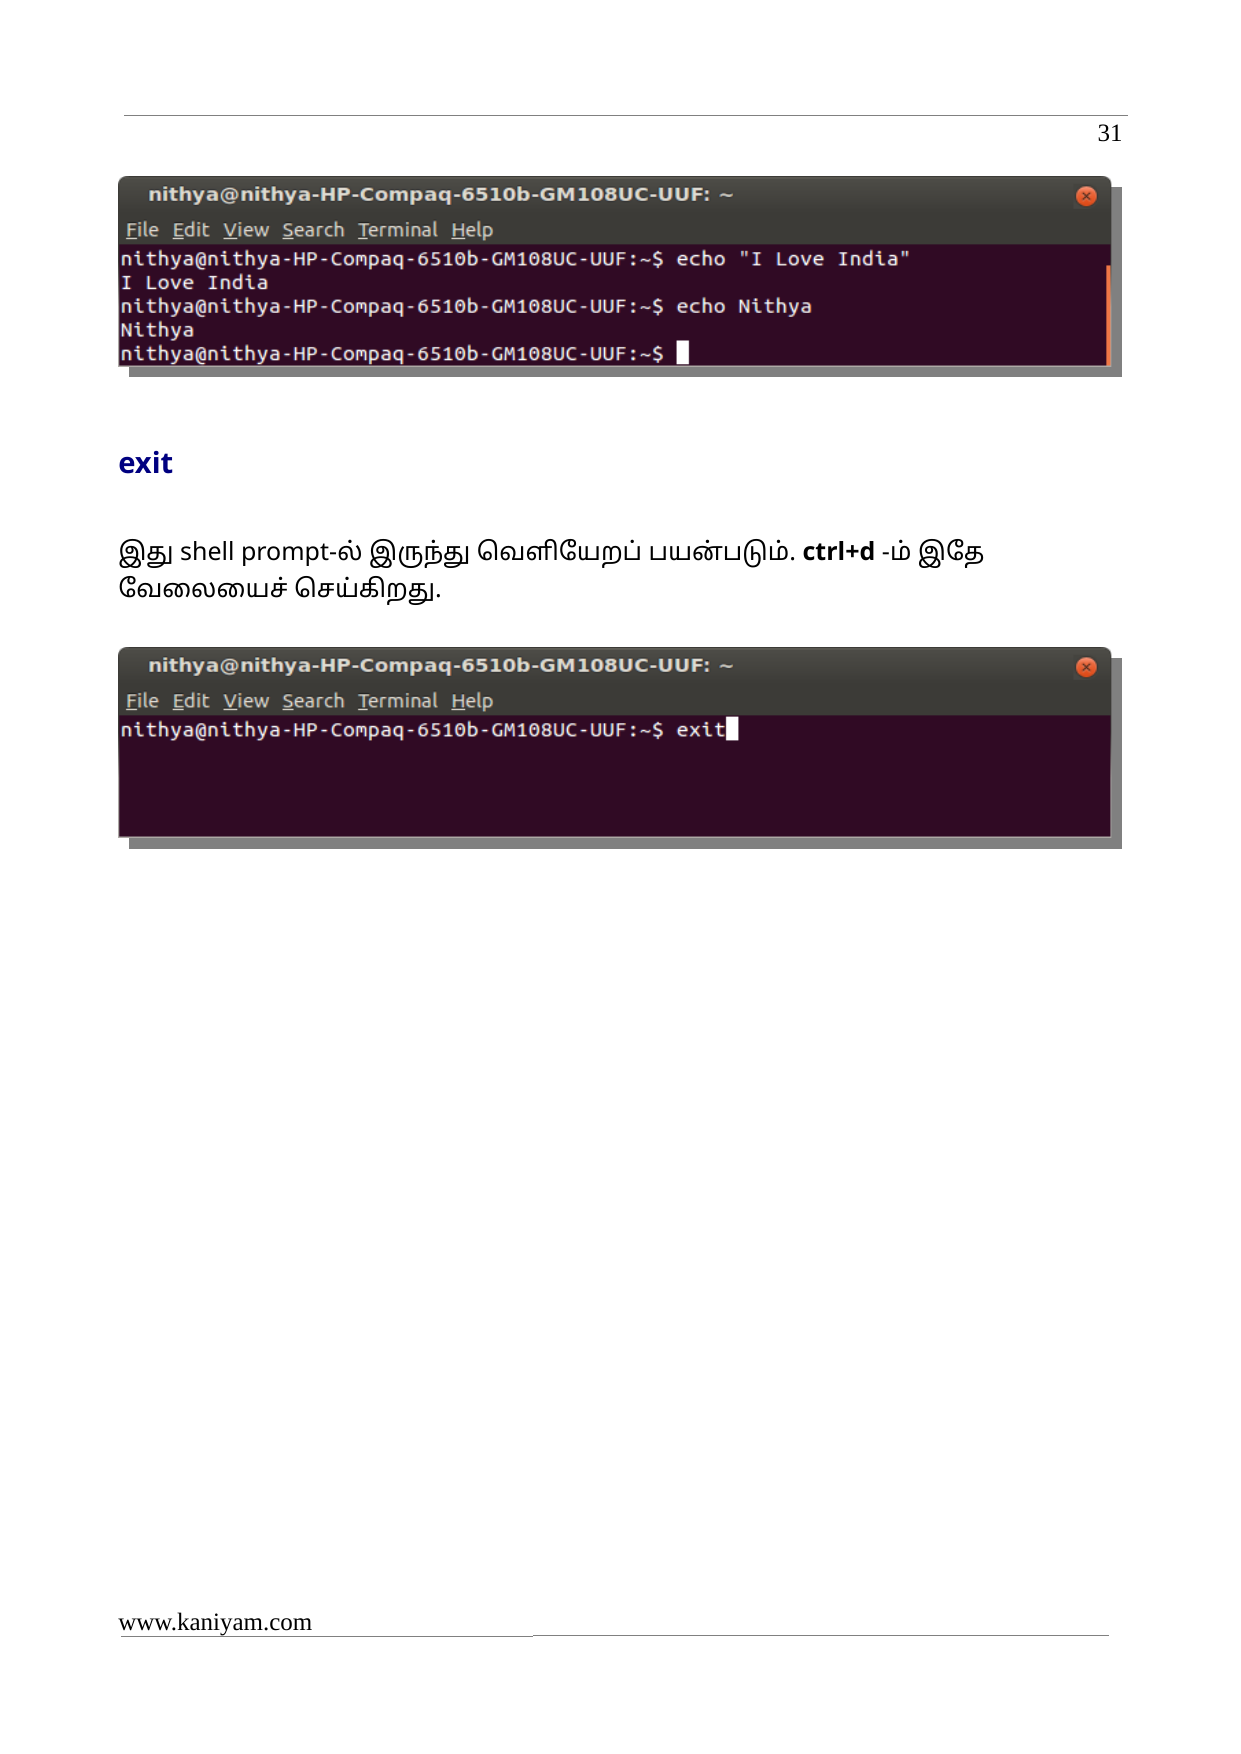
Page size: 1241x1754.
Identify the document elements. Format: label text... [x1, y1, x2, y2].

text இது shell prompt-ல் இருந்து வெளியேறப் பயன்படும். ctrl+d -ம் இதே வேலையைச் செய்கிறது. [118, 534, 1122, 608]
subtitle exit [118, 442, 1122, 482]
picture [118, 647, 1112, 838]
picture [118, 176, 1112, 367]
